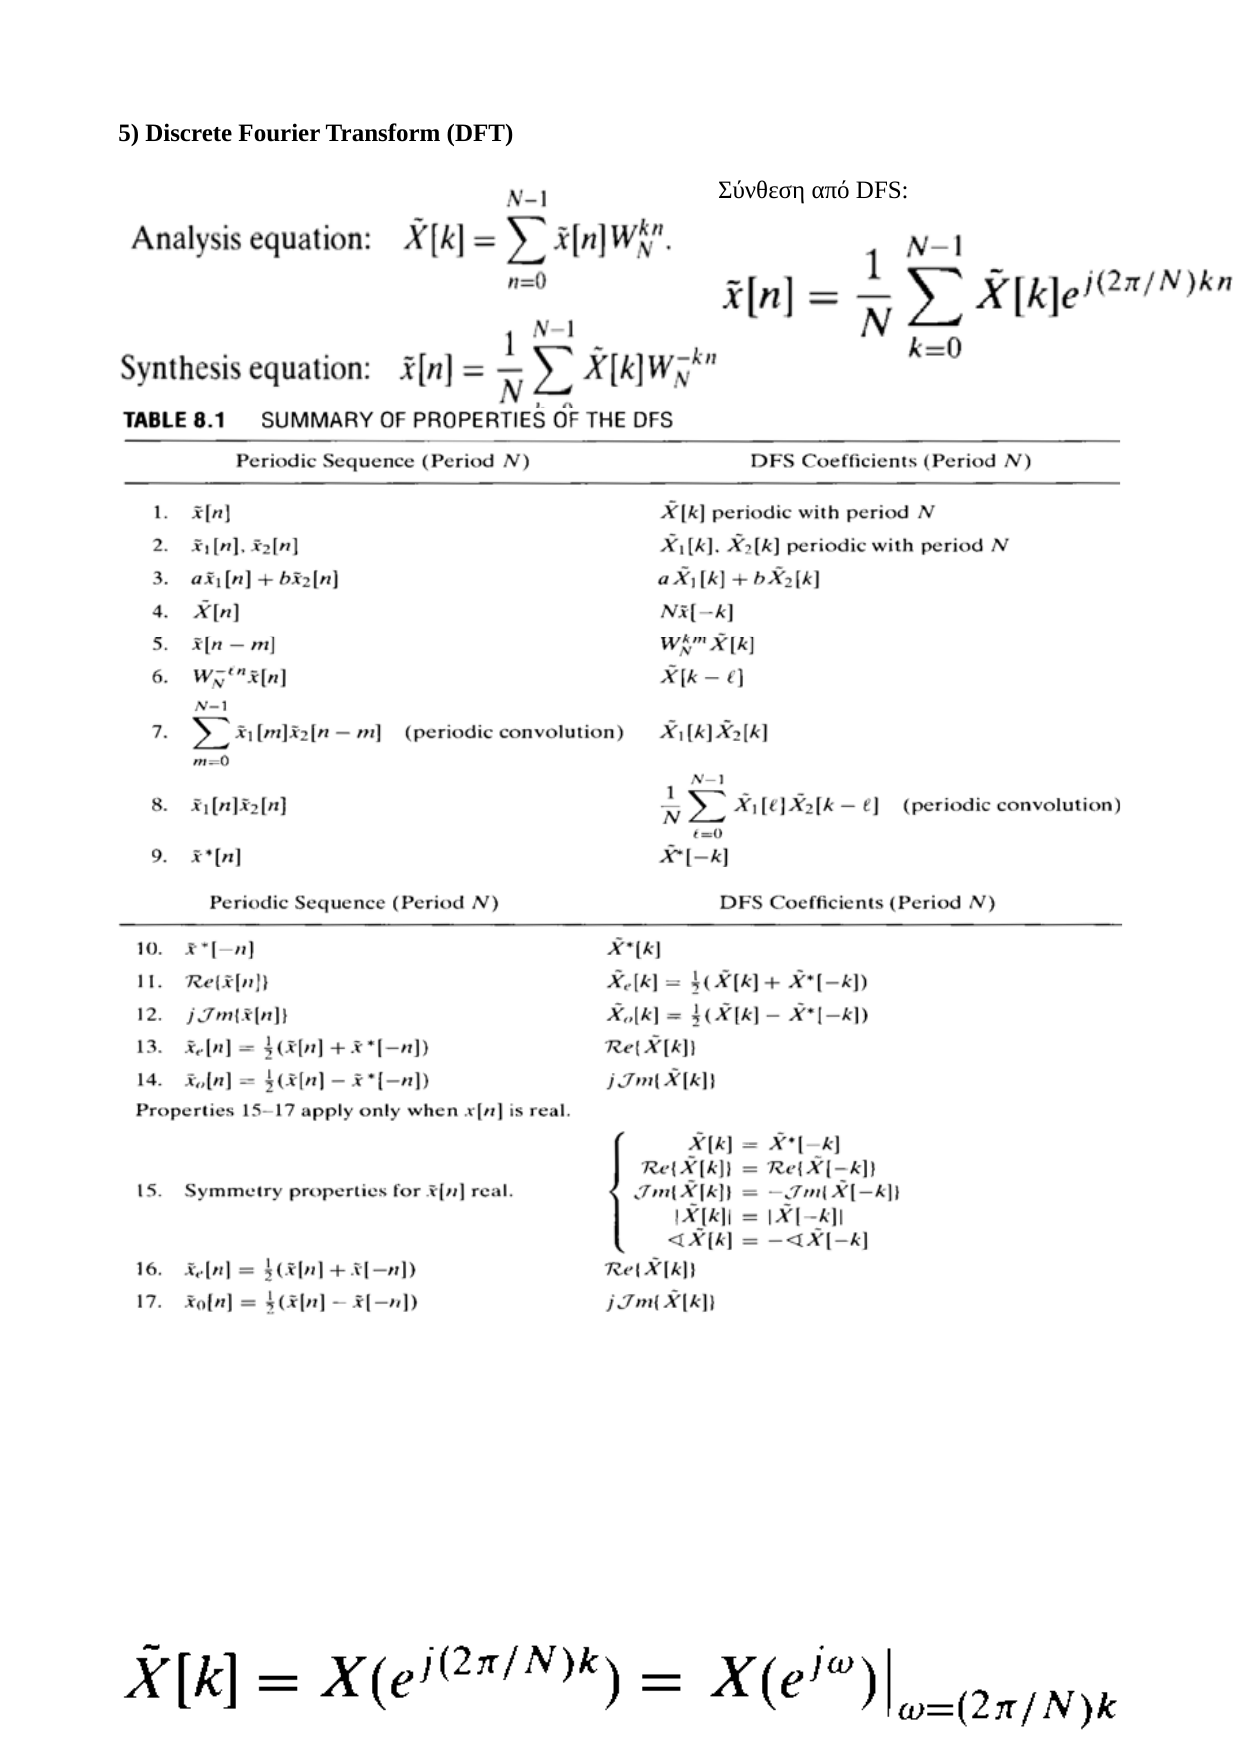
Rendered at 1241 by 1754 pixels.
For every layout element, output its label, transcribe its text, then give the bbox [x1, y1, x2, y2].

picture [118, 885, 1123, 1320]
text Σύνθεση από DFS: [118, 176, 1122, 204]
text 5) Discrete Fourier Transform (DFT) [118, 118, 1122, 147]
picture [116, 1613, 1121, 1754]
picture [116, 183, 1234, 867]
